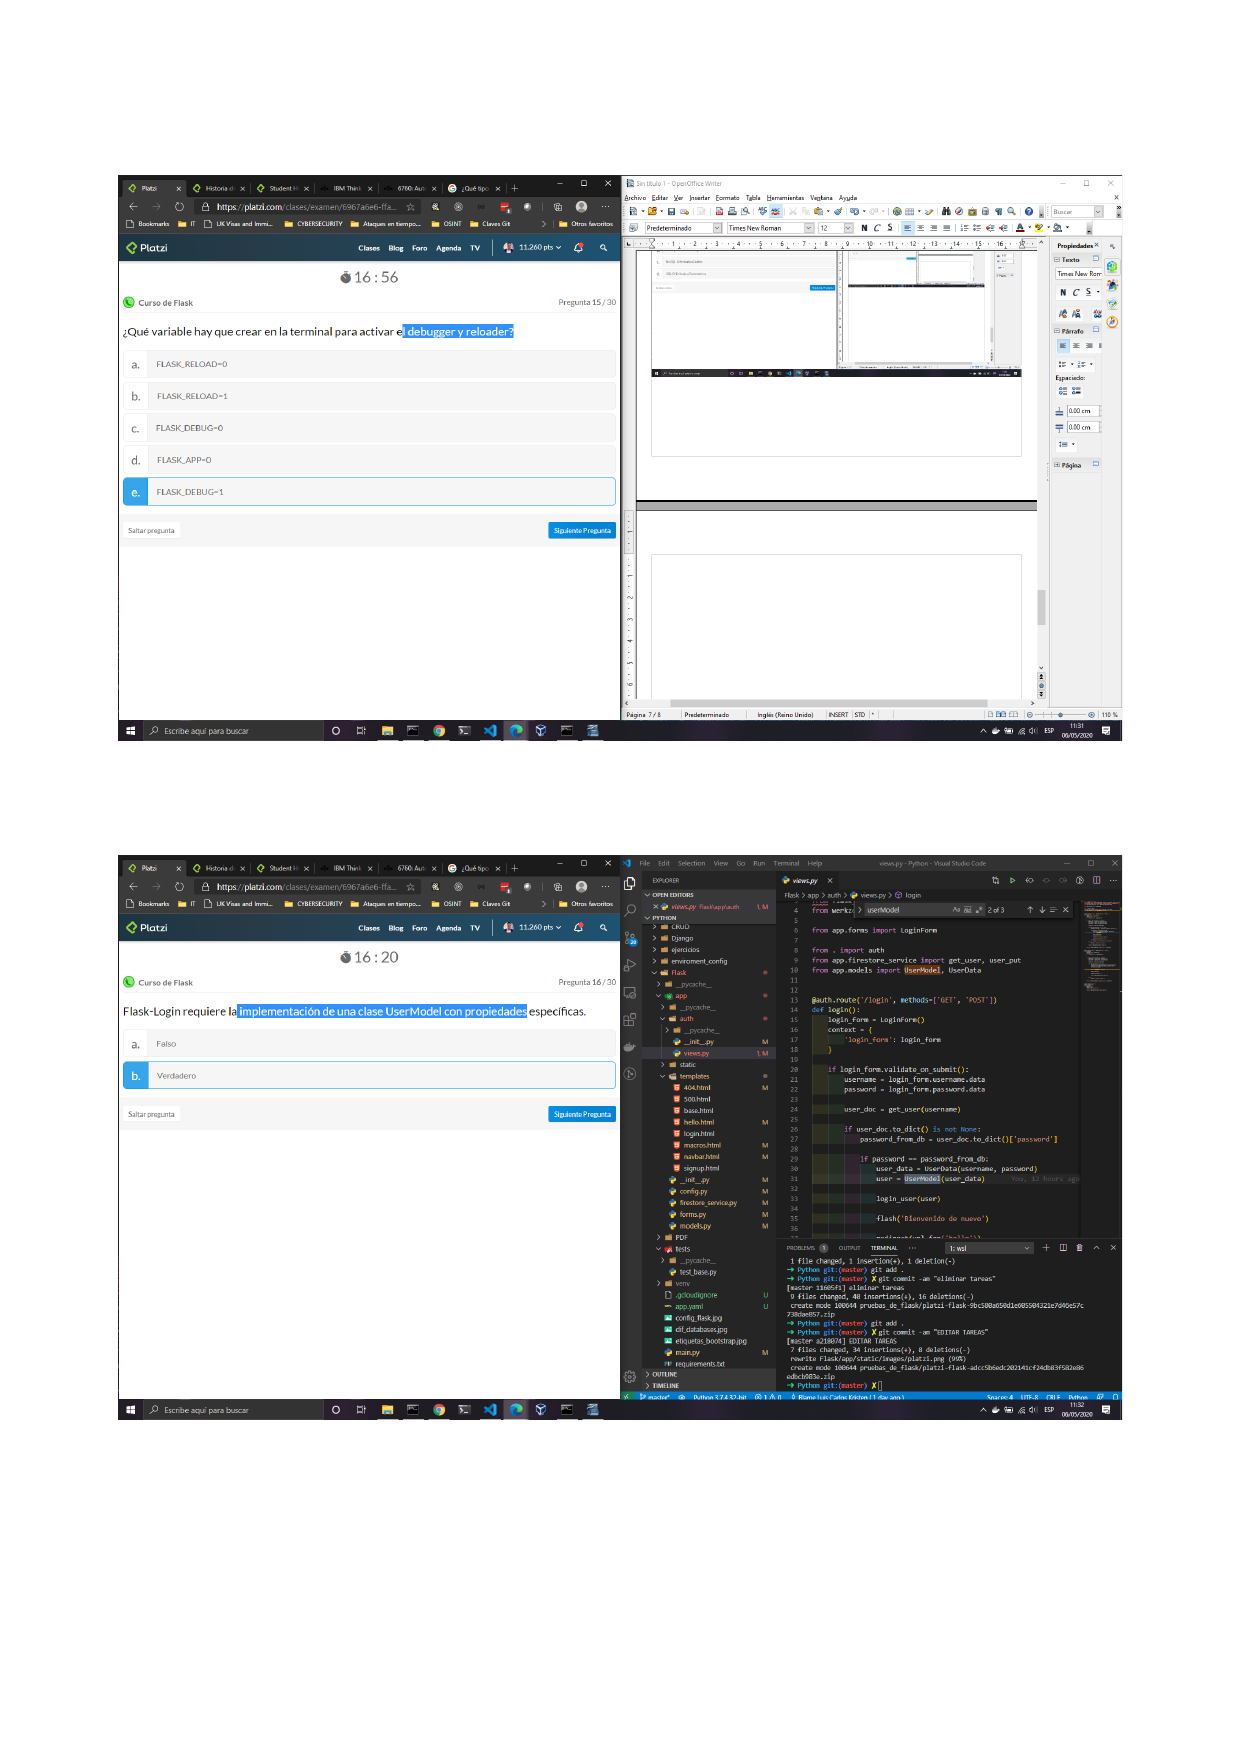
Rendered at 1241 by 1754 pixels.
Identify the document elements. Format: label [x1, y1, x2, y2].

picture [118, 855, 1123, 1420]
picture [118, 175, 1123, 741]
